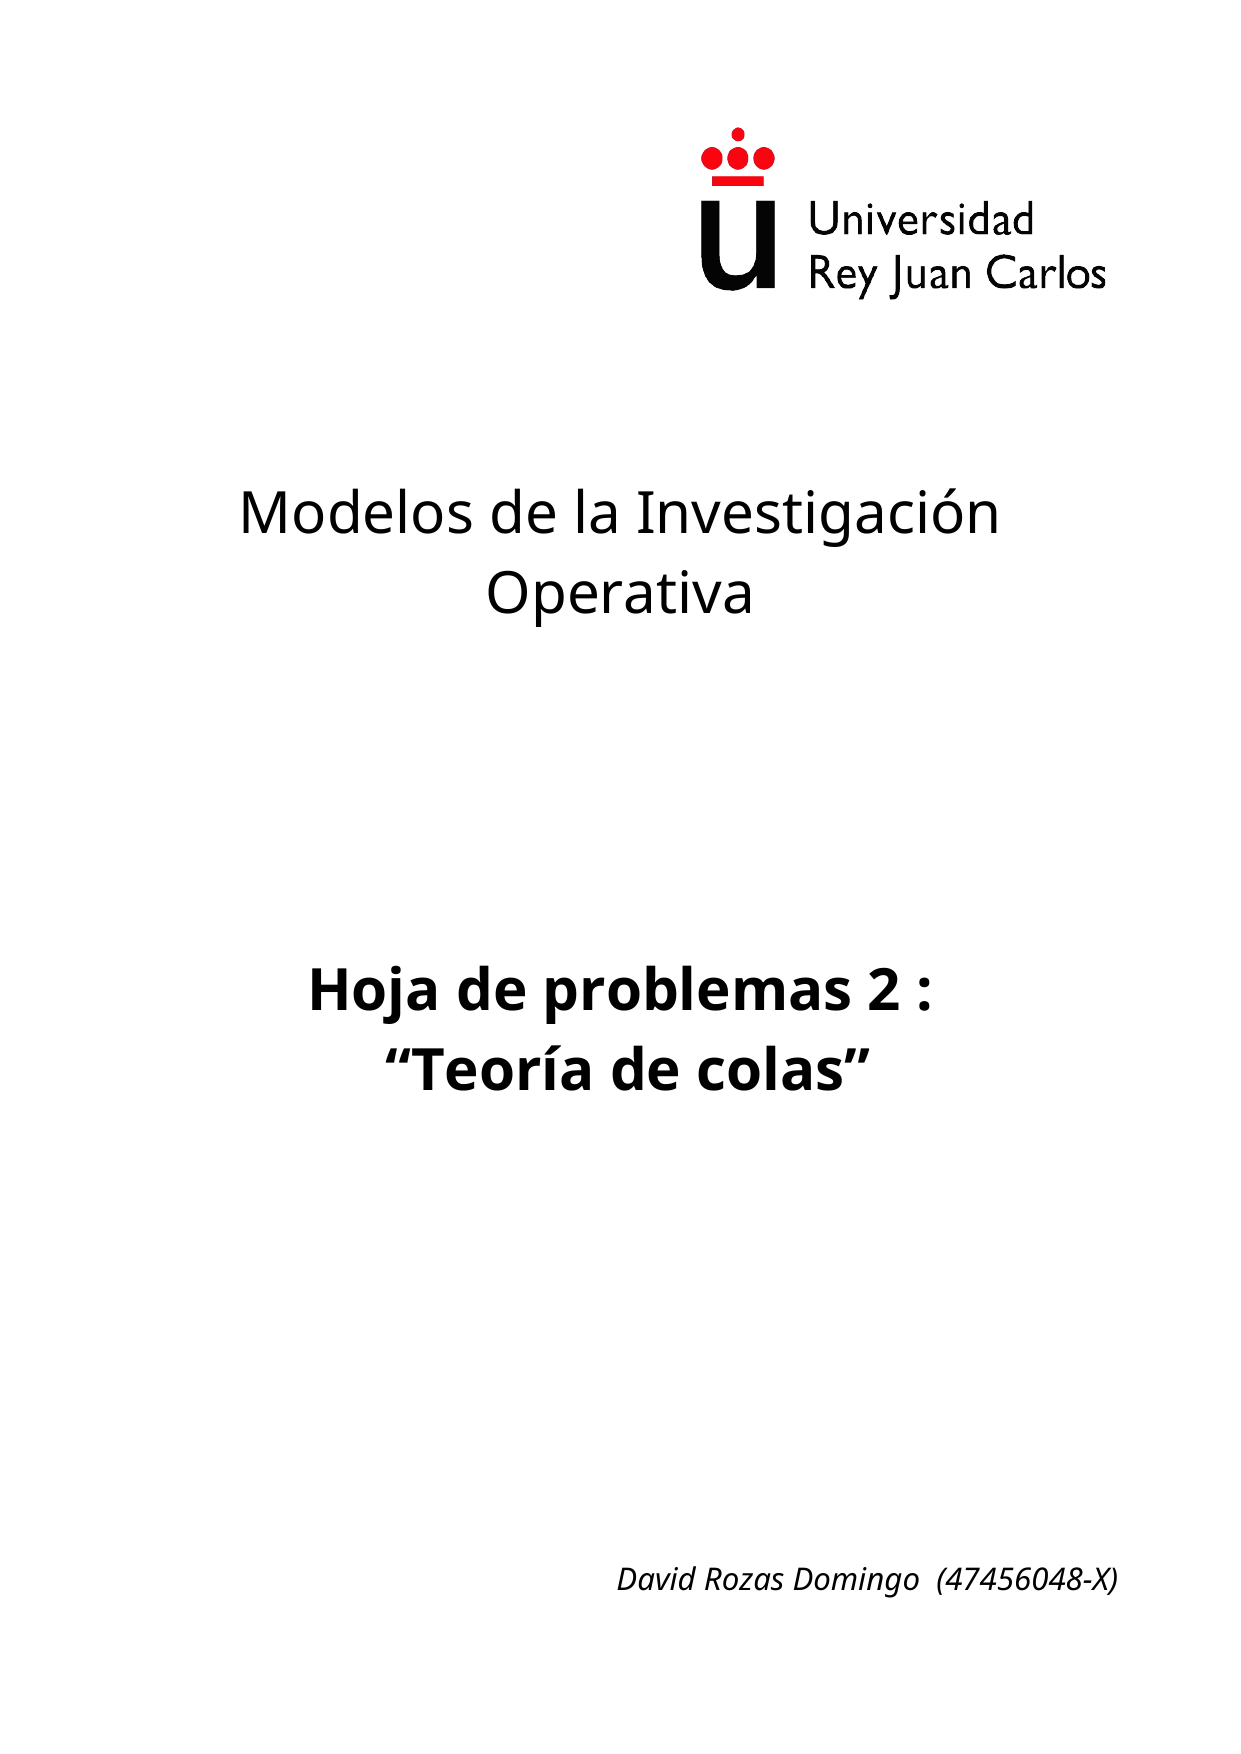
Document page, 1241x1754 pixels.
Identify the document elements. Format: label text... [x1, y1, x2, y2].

text David Rozas Domingo (47456048-X) [118, 1557, 1122, 1600]
text “Teoría de colas” [118, 1028, 1122, 1107]
text Modelos de la Investigación Operativa [118, 472, 1122, 631]
text Hoja de problemas 2 : [118, 948, 1122, 1028]
picture [701, 127, 1106, 300]
